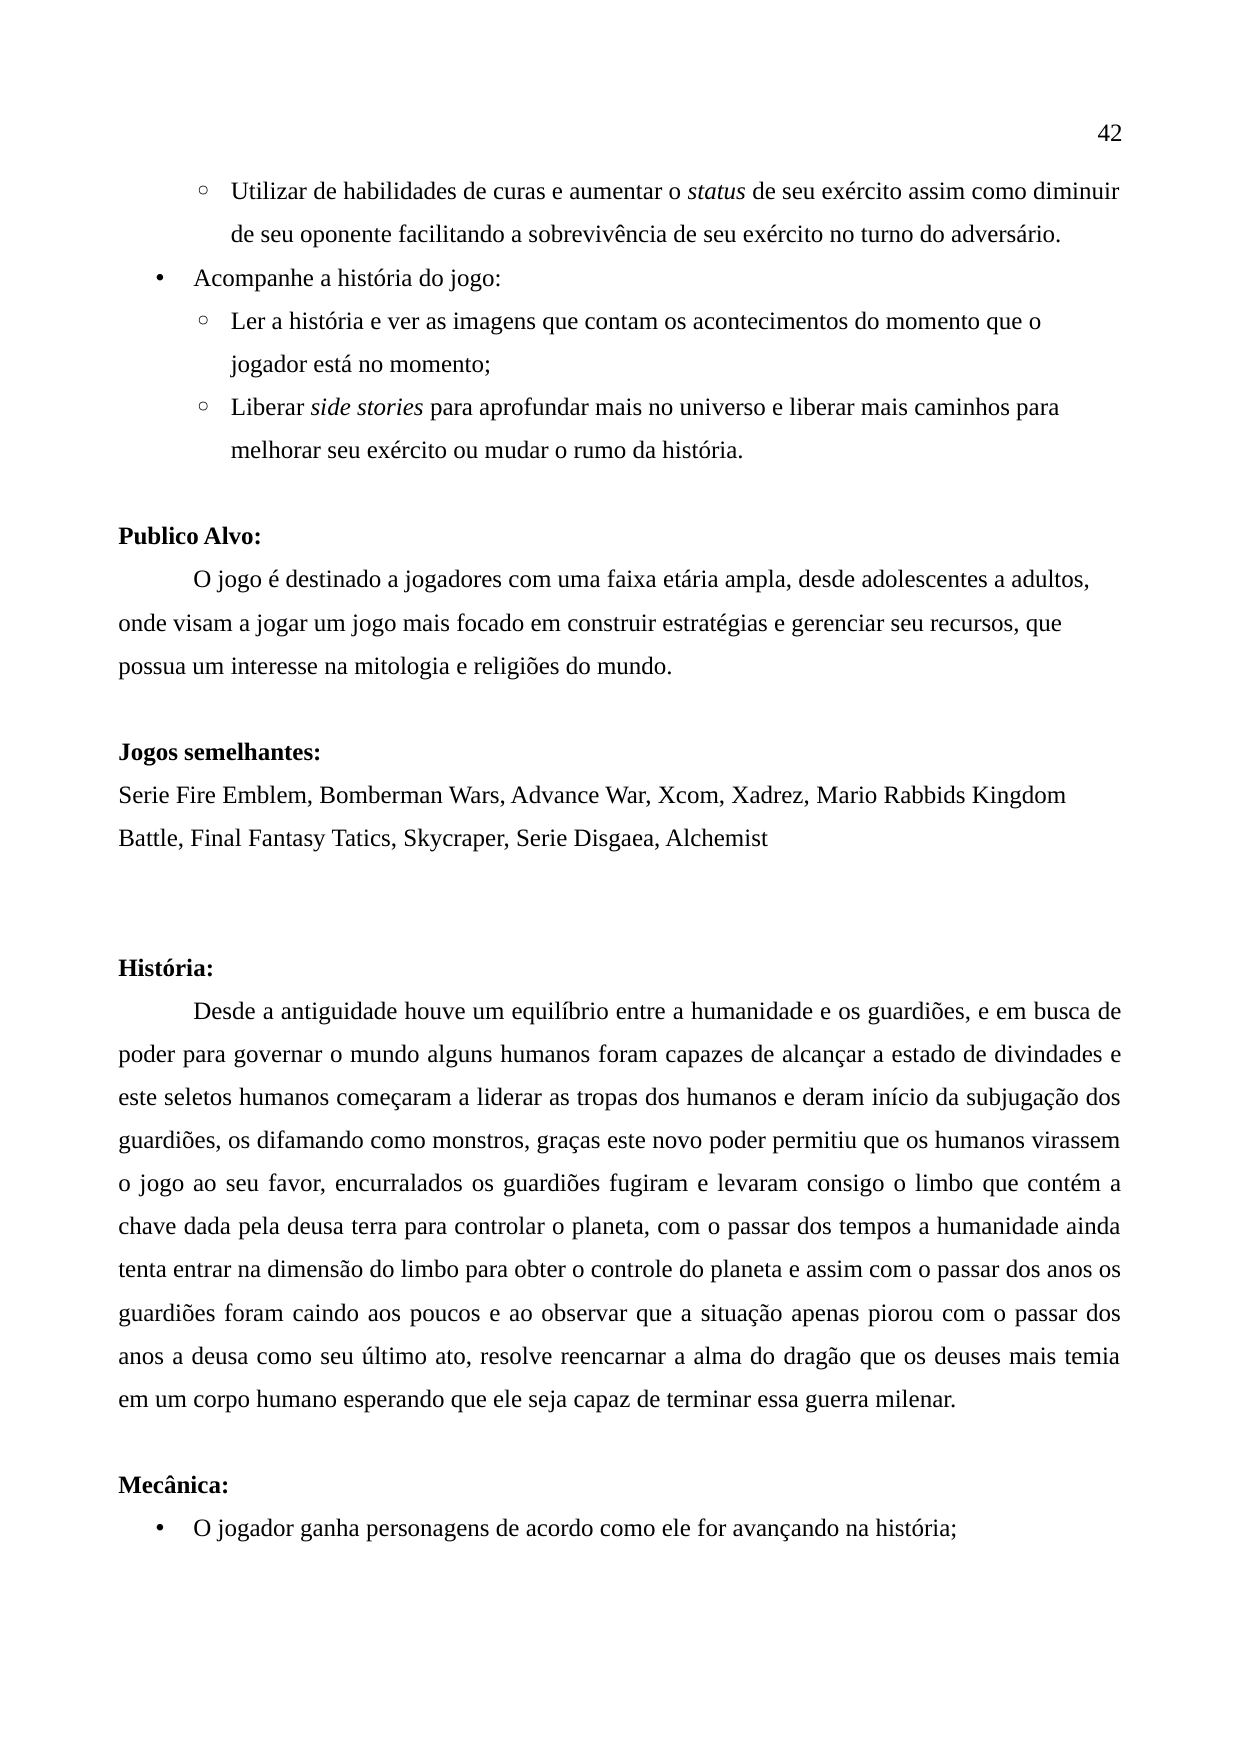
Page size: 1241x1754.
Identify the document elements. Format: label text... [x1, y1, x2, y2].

text Serie Fire Emblem, Bomberman Wars, Advance War, Xcom, Xadrez, Mario Rabbids Kingdom Battle, Final Fantasy Tatics, Skycraper, Serie Disgaea, Alchemist [118, 780, 1122, 852]
text Mecânica: [118, 1470, 1122, 1499]
text O jogo é destinado a jogadores com uma faixa etária ampla, desde adolescentes a adultos, onde visam a jogar um jogo mais focado em construir estratégias e gerenciar seu recursos, que possua um interesse na mitologia e religiões do mundo. [118, 564, 1122, 679]
list O jogador ganha personagens de acordo como ele for avançando na história; [156, 1513, 1122, 1542]
text Desde a antiguidade houve um equilíbrio entre a humanidade e os guardiões, e em busca de poder para governar o mundo alguns humanos foram capazes de alcançar a estado de divindades e este seletos humanos começaram a liderar as tropas dos humanos e deram início da subjugação dos guardiões, os difamando como monstros, graças este novo poder permitiu que os humanos virassem o jogo ao seu favor, encurralados os guardiões fugiram e levaram consigo o limbo que contém a chave dada pela deusa terra para controlar o planeta, com o passar dos tempos a humanidade ainda tenta entrar na dimensão do limbo para obter o controle do planeta e assim com o passar dos anos os guardiões foram caindo aos poucos e ao observar que a situação apenas piorou com o passar dos anos a deusa como seu último ato, resolve reencarnar a alma do dragão que os deuses mais temia em um corpo humano esperando que ele seja capaz de terminar essa guerra milenar. [118, 996, 1122, 1413]
text Publico Alvo: [118, 521, 1122, 550]
list Ler a história e ver as imagens que contam os acontecimentos do momento que o jogador está no momento; [193, 306, 1122, 378]
text Jogos semelhantes: [118, 737, 1122, 766]
list Utilizar de habilidades de curas e aumentar o status de seu exército assim como diminuir de seu oponente facilitando a sobrevivência de seu exército no turno do adversário. [193, 176, 1122, 248]
list Liberar side stories para aprofundar mais no universo e liberar mais caminhos para melhorar seu exército ou mudar o rumo da história. [193, 392, 1122, 464]
text História: [118, 953, 1122, 981]
list Acompanhe a história do jogo: [156, 263, 1122, 291]
